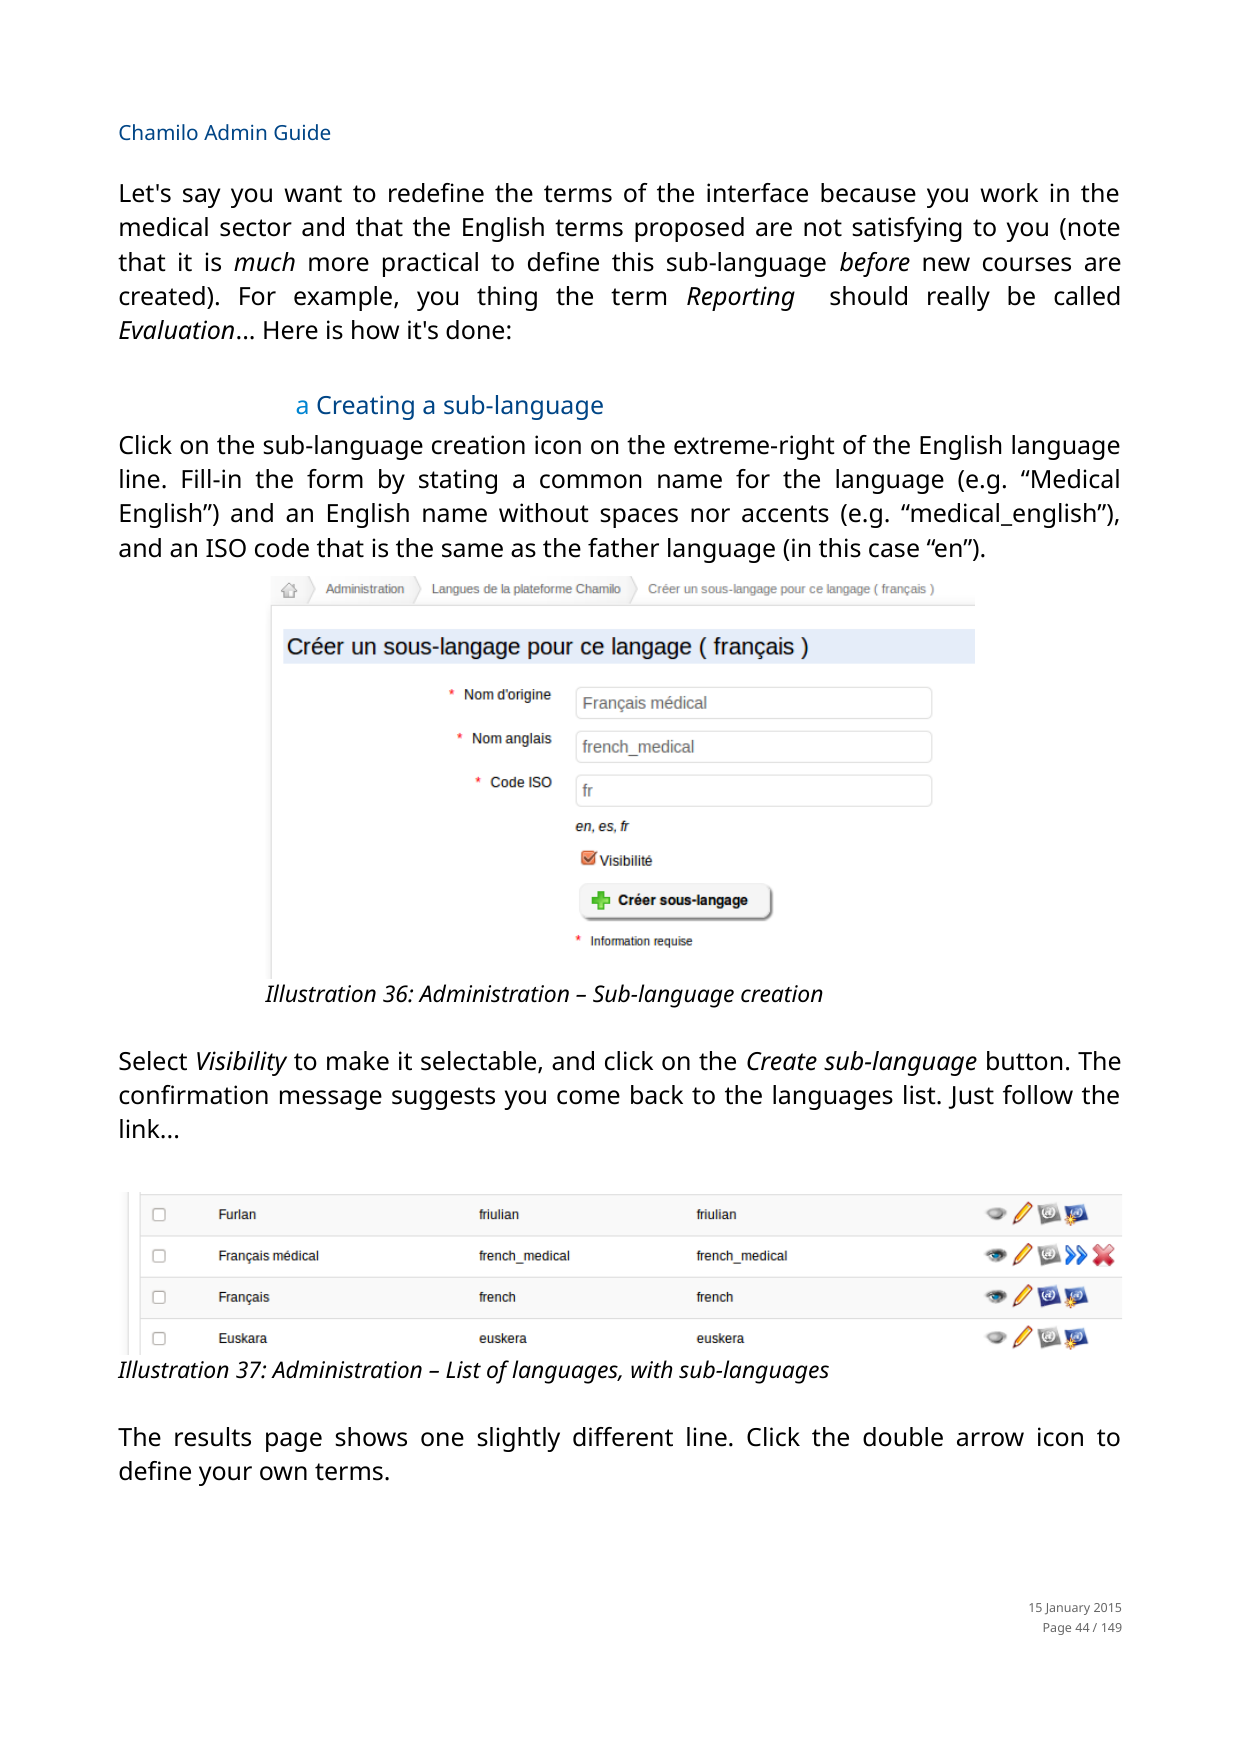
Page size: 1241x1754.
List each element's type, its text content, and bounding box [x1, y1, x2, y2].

subtitle Creating a sub-language [295, 387, 1122, 422]
picture [118, 1192, 1123, 1355]
text The results page shows one slightly different line. Click the double arrow icon to define your own terms. [118, 1420, 1122, 1488]
picture [265, 576, 975, 979]
text Click on the sub-language creation icon on the extreme-right of the English language line. Fill-in the form by stating a common name for the language (e.g. “Medical English”) and an English name without spaces nor accents (e.g. “medical_english”), and an ISO code that is the same as the father language (in this case “en”). [118, 428, 1122, 564]
text Illustration 37: Administration – List of languages, with sub-languages [118, 1355, 1122, 1386]
text Let's say you want to redefine the terms of the interface because you work in the medical sector and that the English terms proposed are not satisfying to you (note that it is much more practical to define this sub-language before new courses are created). For example, you thing the term Reporting should really be called Evaluation... Here is how it's done: [118, 176, 1122, 346]
text Select Visibility to make it selectable, and click on the Create sub-language button. The confirmation message suggests you come back to the languages list. Just follow the link... [118, 1043, 1122, 1146]
text Illustration 36: Administration – Sub-language creation [265, 979, 975, 1009]
